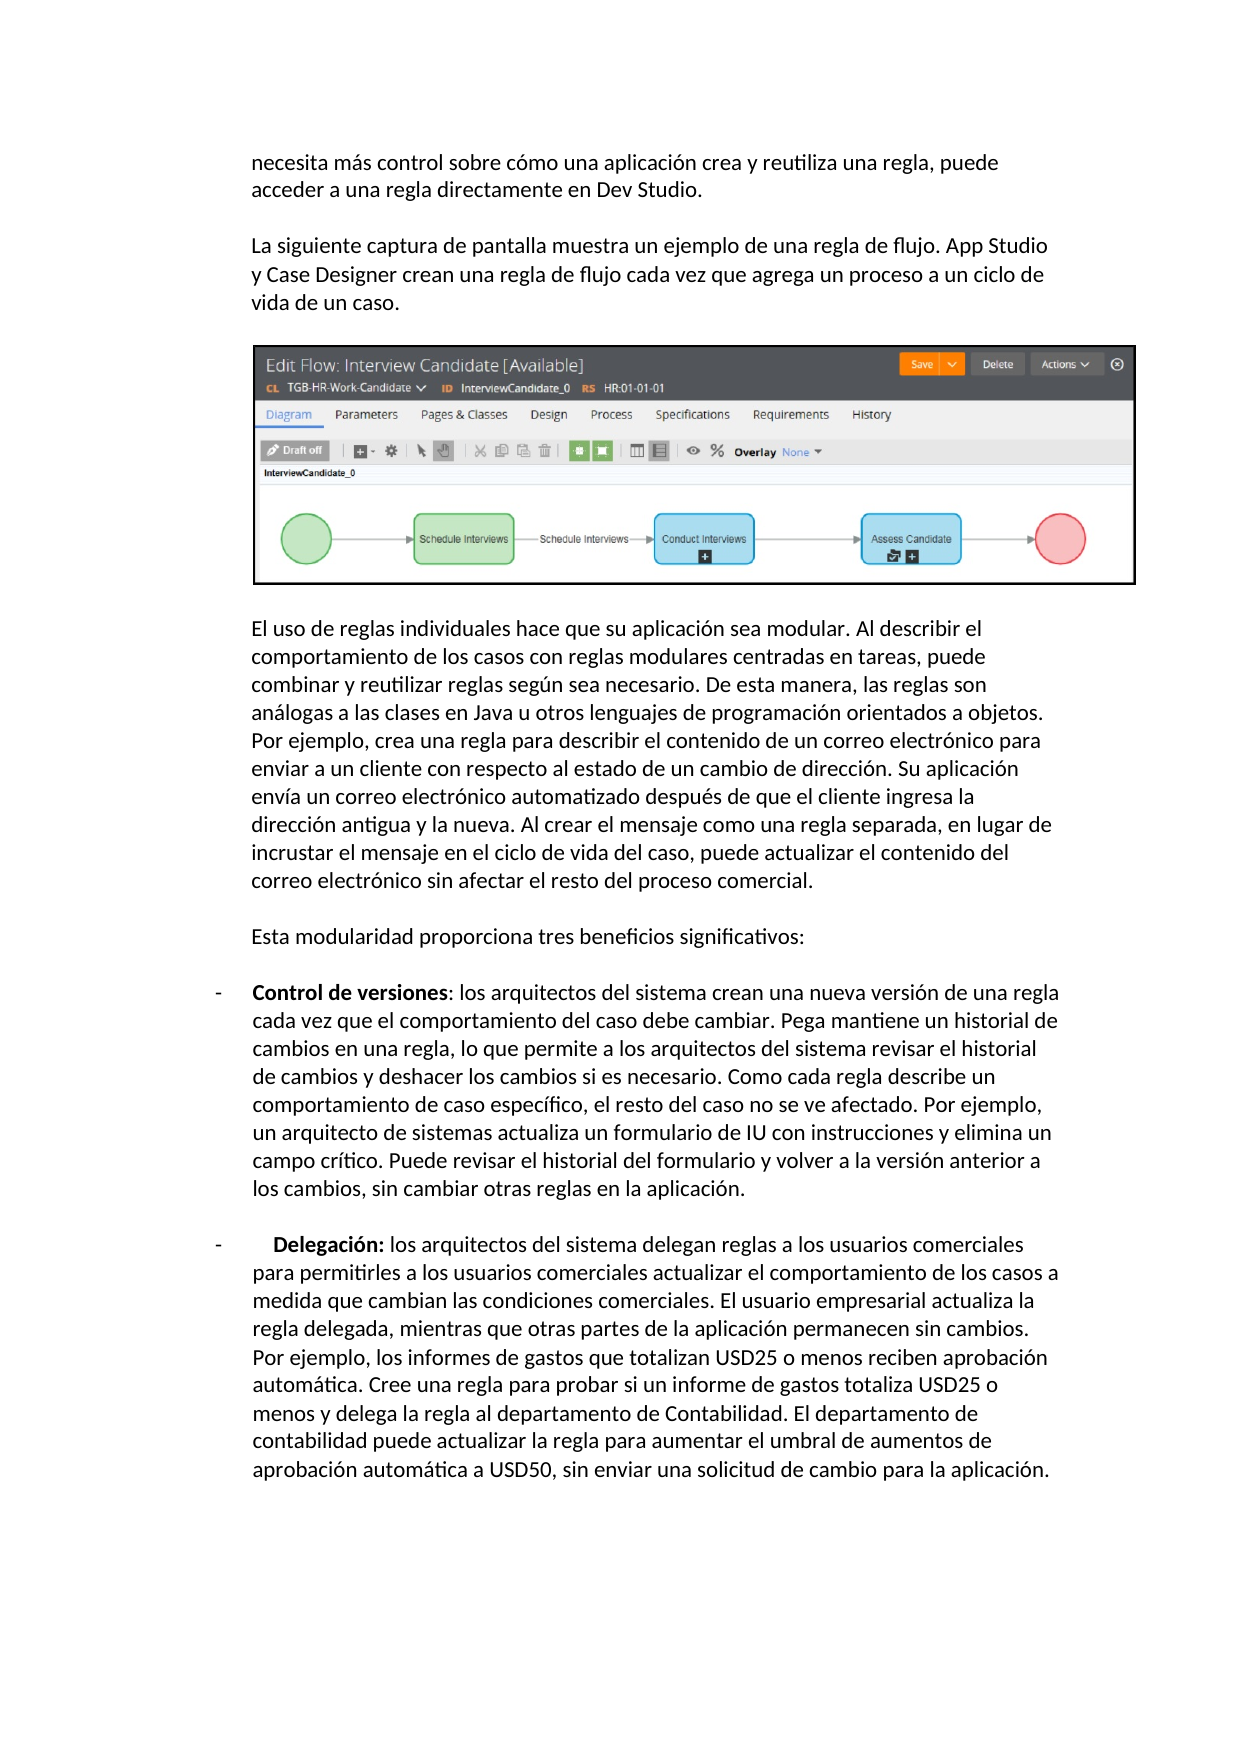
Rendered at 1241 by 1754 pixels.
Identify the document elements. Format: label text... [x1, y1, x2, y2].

list Control de versiones: los arquitectos del sistema crean una nueva versión de una regla cada vez que el comportamiento del caso debe cambiar. Pega mantiene un historial de cambios en una regla, lo que permite a los arquitectos del sistema revisar el historial de cambios y deshacer los cambios si es necesario. Como cada regla describe un comportamiento de caso específico, el resto del caso no se ve afectado. Por ejemplo, un arquitecto de sistemas actualiza un formulario de IU con instrucciones y elimina un campo crítico. Puede revisar el historial del formulario y volver a la versión anterior a los cambios, sin cambiar otras reglas en la aplicación. [215, 978, 1063, 1202]
list Delegación: los arquitectos del sistema delegan reglas a los usuarios comerciales para permitirles a los usuarios comerciales actualizar el comportamiento de los casos a medida que cambian las condiciones comerciales. El usuario empresarial actualiza la regla delegada, mientras que otras partes de la aplicación permanecen sin cambios. Por ejemplo, los informes de gastos que totalizan USD25 o menos reciben aprobación automática. Cree una regla para probar si un informe de gastos totaliza USD25 o menos y delega la regla al departamento de Contabilidad. El departamento de contabilidad puede actualizar la regla para aumentar el umbral de aumentos de aprobación automática a USD50, sin enviar una solicitud de cambio para la aplicación. [215, 1231, 1063, 1483]
text La siguiente captura de pantalla muestra un ejemplo de una regla de flujo. App Studio y Case Designer crean una regla de flujo cada vez que agrega un proceso a un ciclo de vida de un caso. [251, 232, 1063, 316]
picture [251, 343, 1137, 586]
text necesita más control sobre cómo una aplicación crea y reutiliza una regla, puede acceder a una regla directamente en Dev Studio. [251, 148, 1063, 204]
text Esta modularidad proporciona tres beneficios significativos: [251, 922, 1063, 950]
text El uso de reglas individuales hace que su aplicación sea modular. Al describir el comportamiento de los casos con reglas modulares centradas en tareas, puede combinar y reutilizar reglas según sea necesario. De esta manera, las reglas son análogas a las clases en Java u otros lenguajes de programación orientados a objetos. Por ejemplo, crea una regla para describir el contenido de un correo electrónico para enviar a un cliente con respecto al estado de un cambio de dirección. Su aplicación envía un correo electrónico automatizado después de que el cliente ingresa la dirección antigua y la nueva. Al crear el mensaje como una regla separada, en lugar de incrustar el mensaje en el ciclo de vida del caso, puede actualizar el contenido del correo electrónico sin afectar el resto del proceso comercial. [251, 614, 1063, 894]
